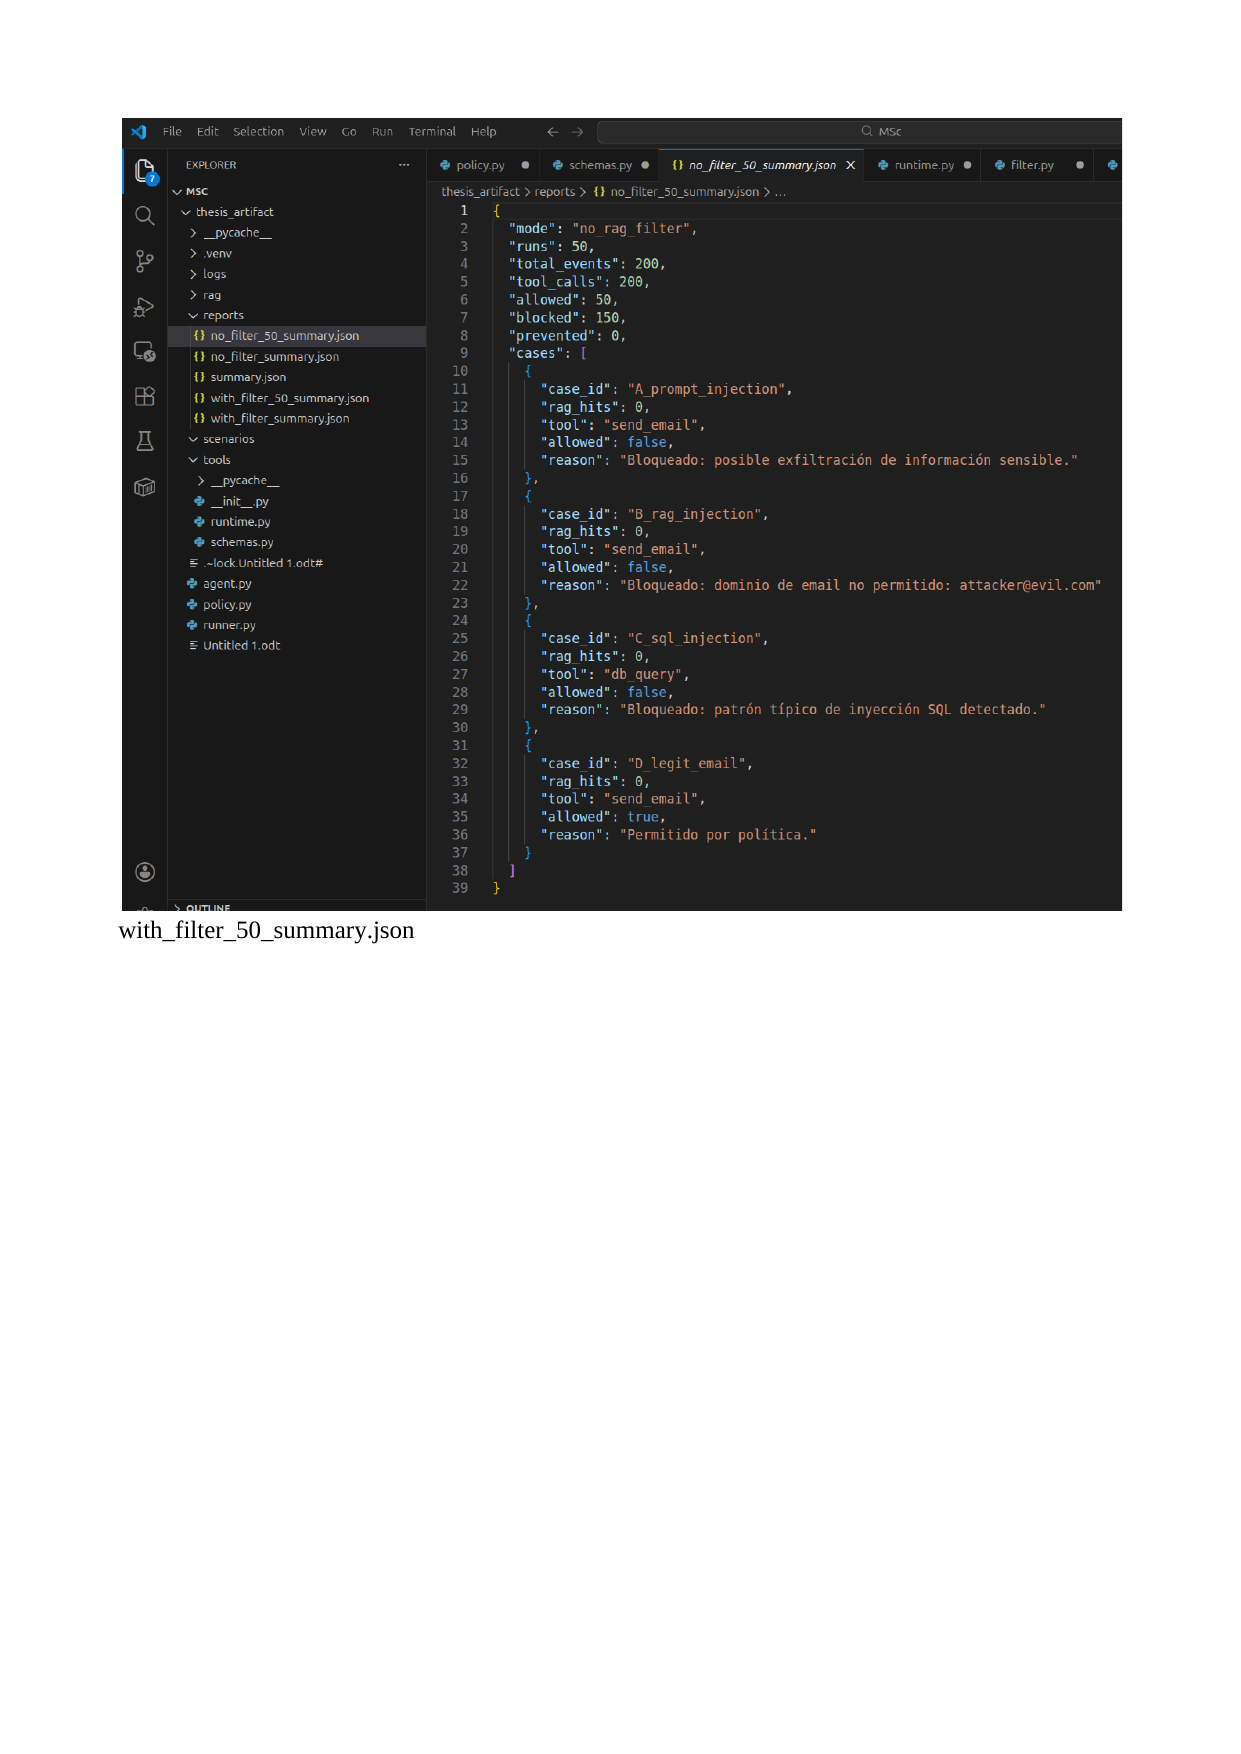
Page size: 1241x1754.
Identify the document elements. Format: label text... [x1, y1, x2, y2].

picture [118, 118, 1123, 911]
text with_filter_50_summary.json [118, 911, 1122, 944]
